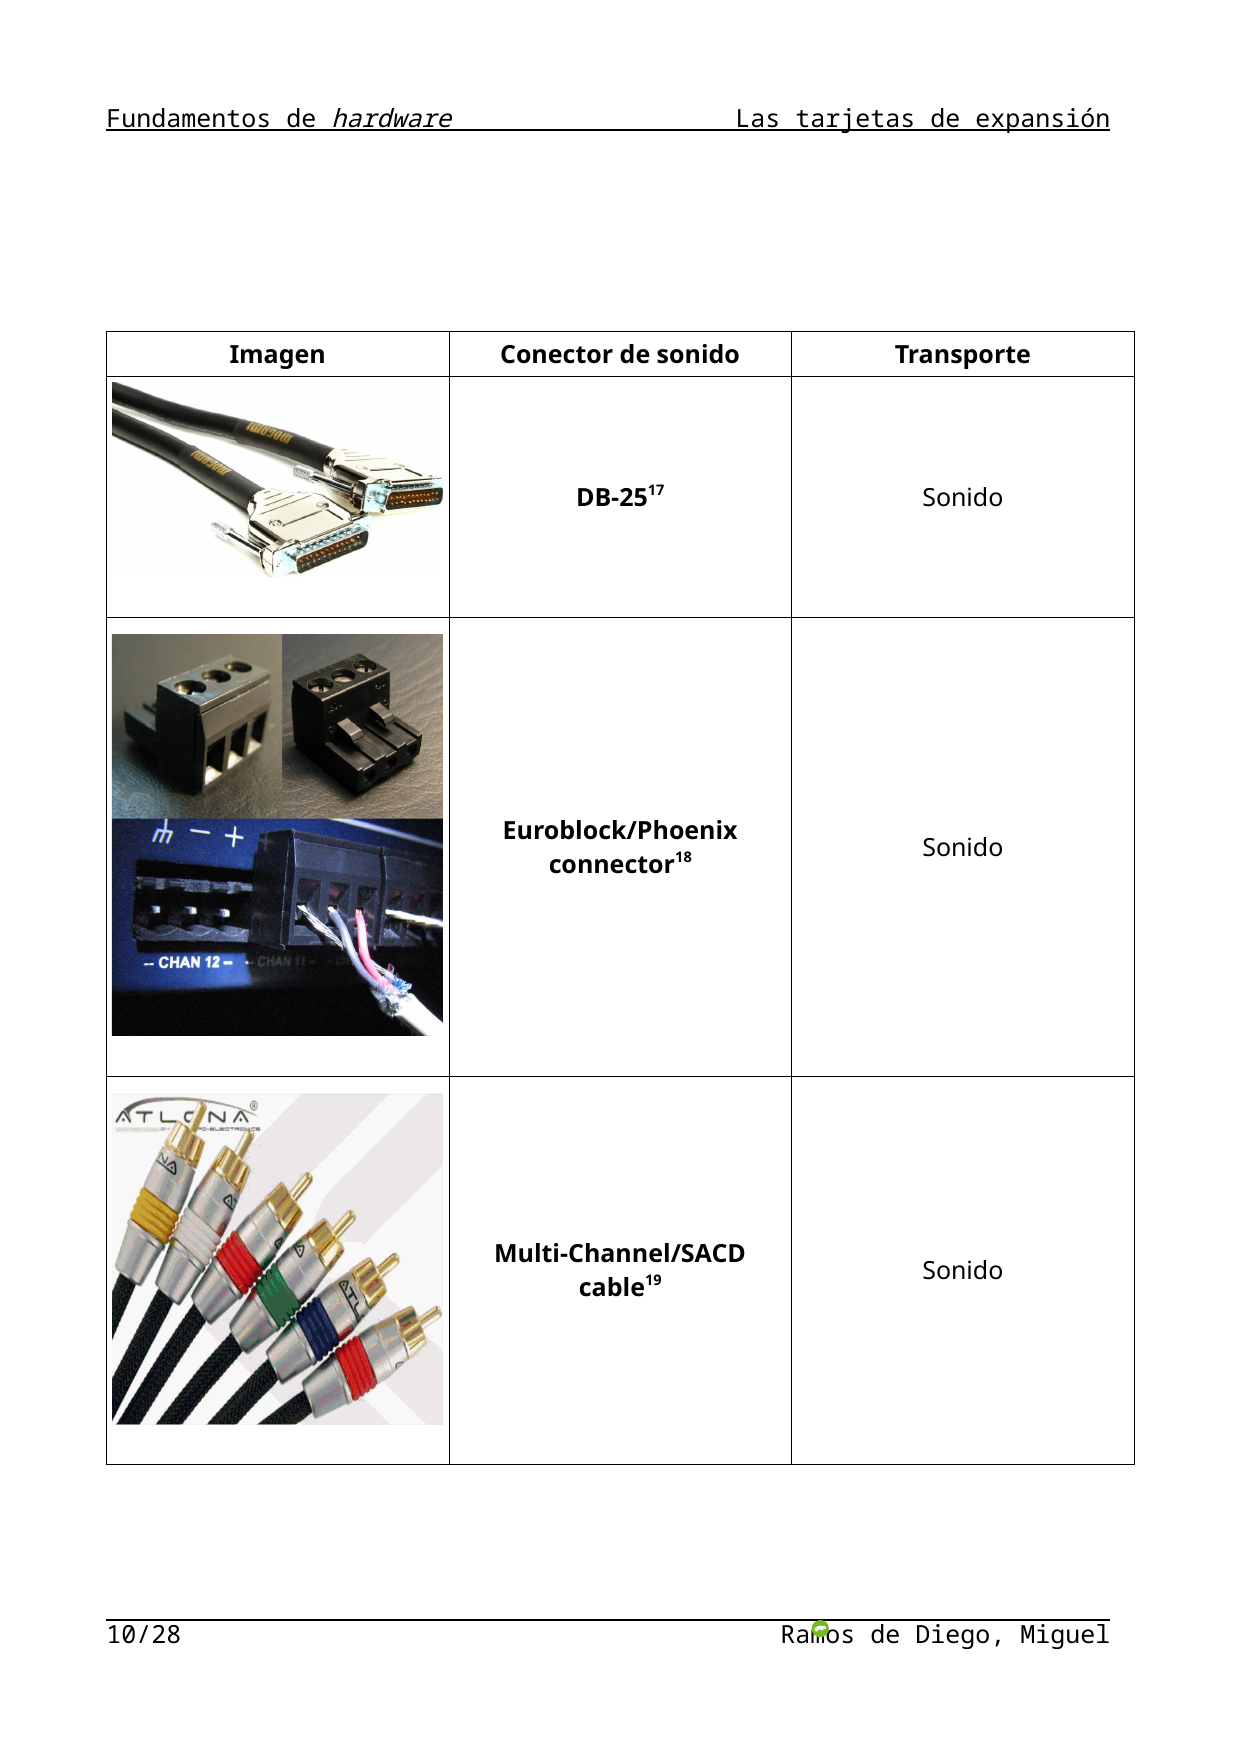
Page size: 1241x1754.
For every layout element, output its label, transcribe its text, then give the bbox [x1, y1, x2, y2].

table_cell Euroblock/Phoenix connector18 [450, 618, 791, 1076]
table_cell Sonido [792, 377, 1134, 617]
table_cell DB-2517 [450, 377, 791, 617]
table_header Conector de sonido [450, 332, 791, 376]
table_cell [107, 1077, 449, 1464]
picture [112, 382, 443, 578]
table_cell Sonido [792, 618, 1134, 1076]
picture [111, 634, 443, 1036]
table_header Imagen [107, 332, 449, 376]
picture [111, 1093, 443, 1425]
table_header Transporte [792, 332, 1134, 376]
table_cell [107, 618, 449, 1076]
table_cell [107, 377, 449, 617]
table_cell Multi-Channel/SACD cable19 [450, 1077, 791, 1464]
table_cell Sonido [792, 1077, 1134, 1464]
